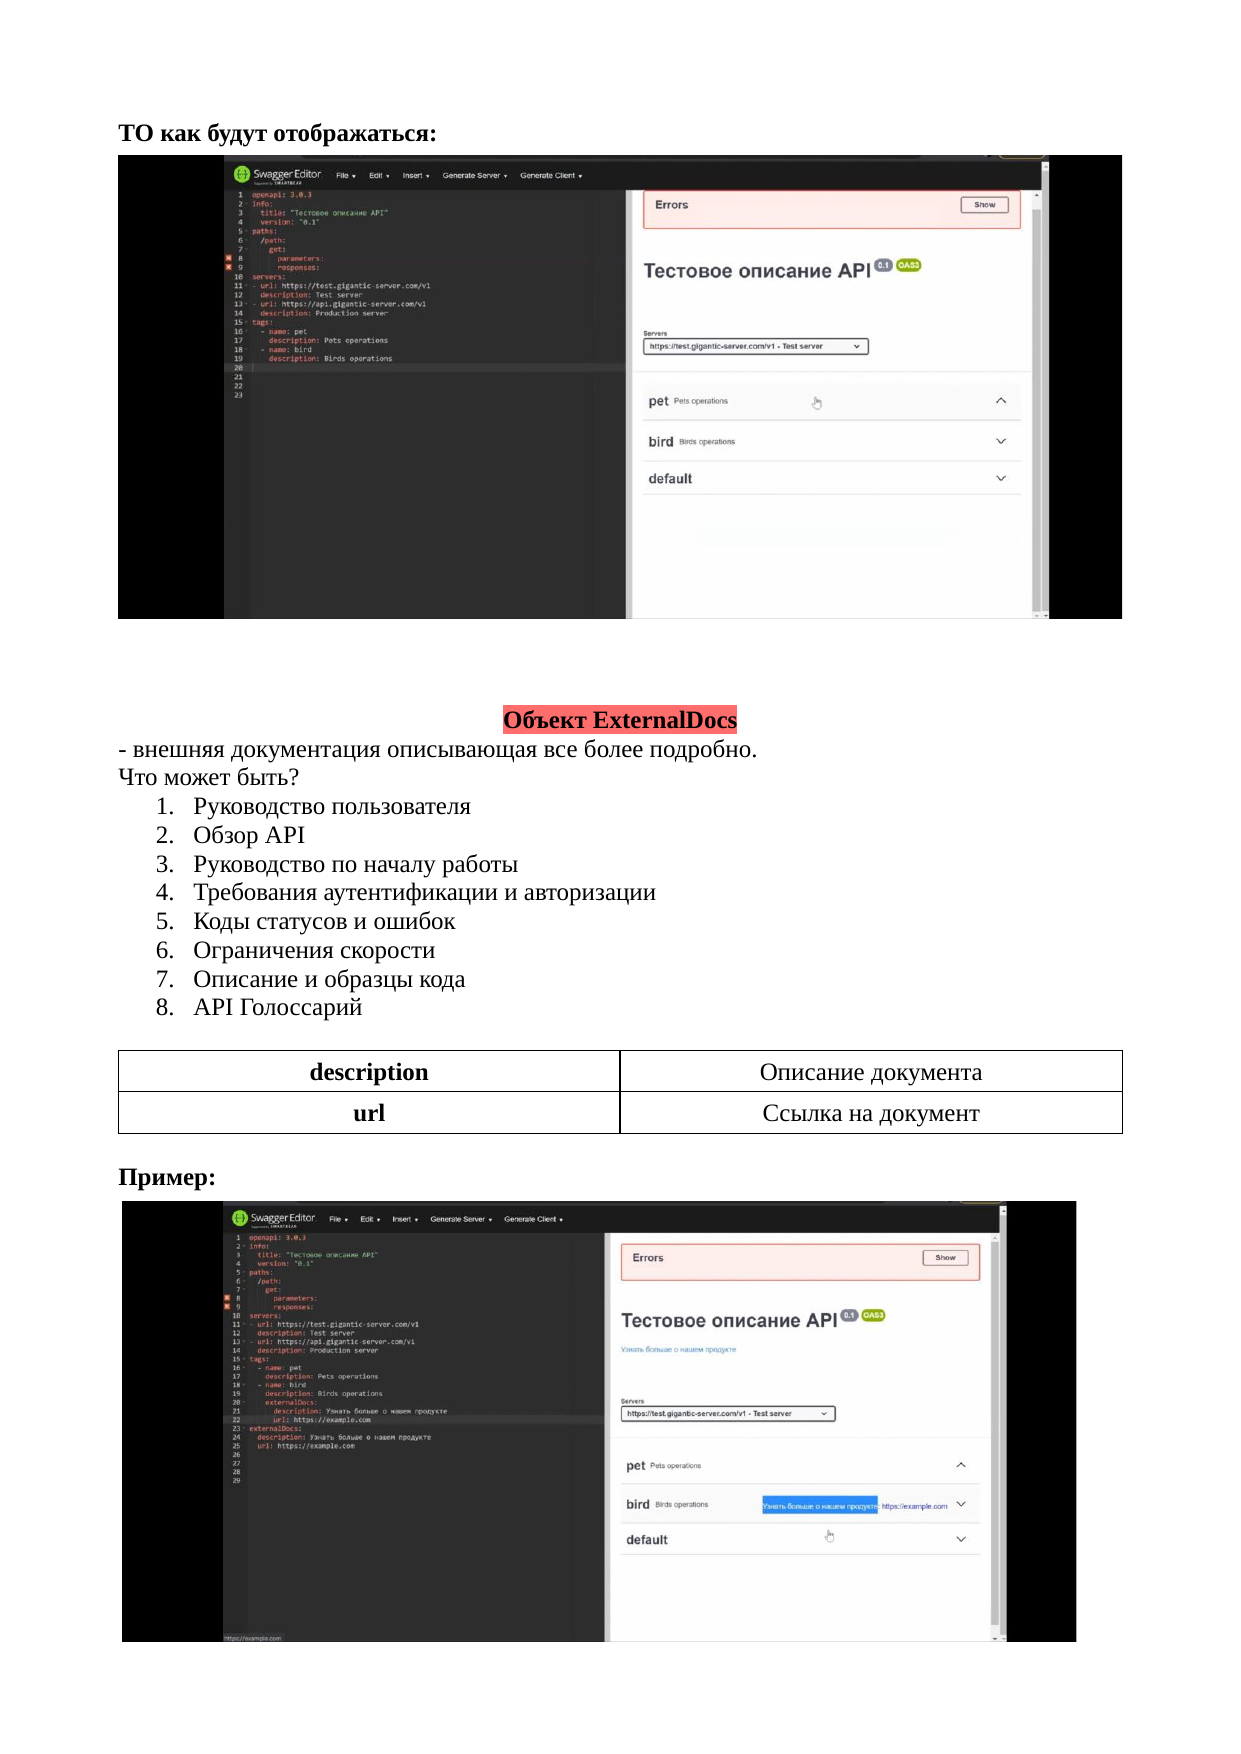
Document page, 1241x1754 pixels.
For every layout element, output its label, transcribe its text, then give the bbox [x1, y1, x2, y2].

list Ограничения скорости [156, 935, 1122, 964]
text Объект ExternalDocs [118, 705, 1122, 734]
list API Голоссарий [156, 992, 1122, 1021]
text Пример: [118, 1162, 1122, 1191]
table_cell Ссылка на документ [621, 1092, 1122, 1132]
list Обзор API [156, 820, 1122, 849]
table_header description [119, 1051, 619, 1091]
table_header Описание документа [621, 1051, 1122, 1091]
text - внешняя документация описывающая все более подробно. [118, 734, 1122, 762]
text Что может быть? [118, 762, 1122, 791]
text ТО как будут отображаться: [118, 118, 1122, 147]
list Руководство по началу работы [156, 849, 1122, 877]
picture [118, 155, 1123, 619]
list Описание и образцы кода [156, 964, 1122, 992]
table_cell url [119, 1092, 619, 1132]
list Коды статусов и ошибок [156, 906, 1122, 935]
picture [122, 1201, 1077, 1642]
list Руководство пользователя [156, 791, 1122, 820]
list Требования аутентификации и авторизации [156, 877, 1122, 906]
